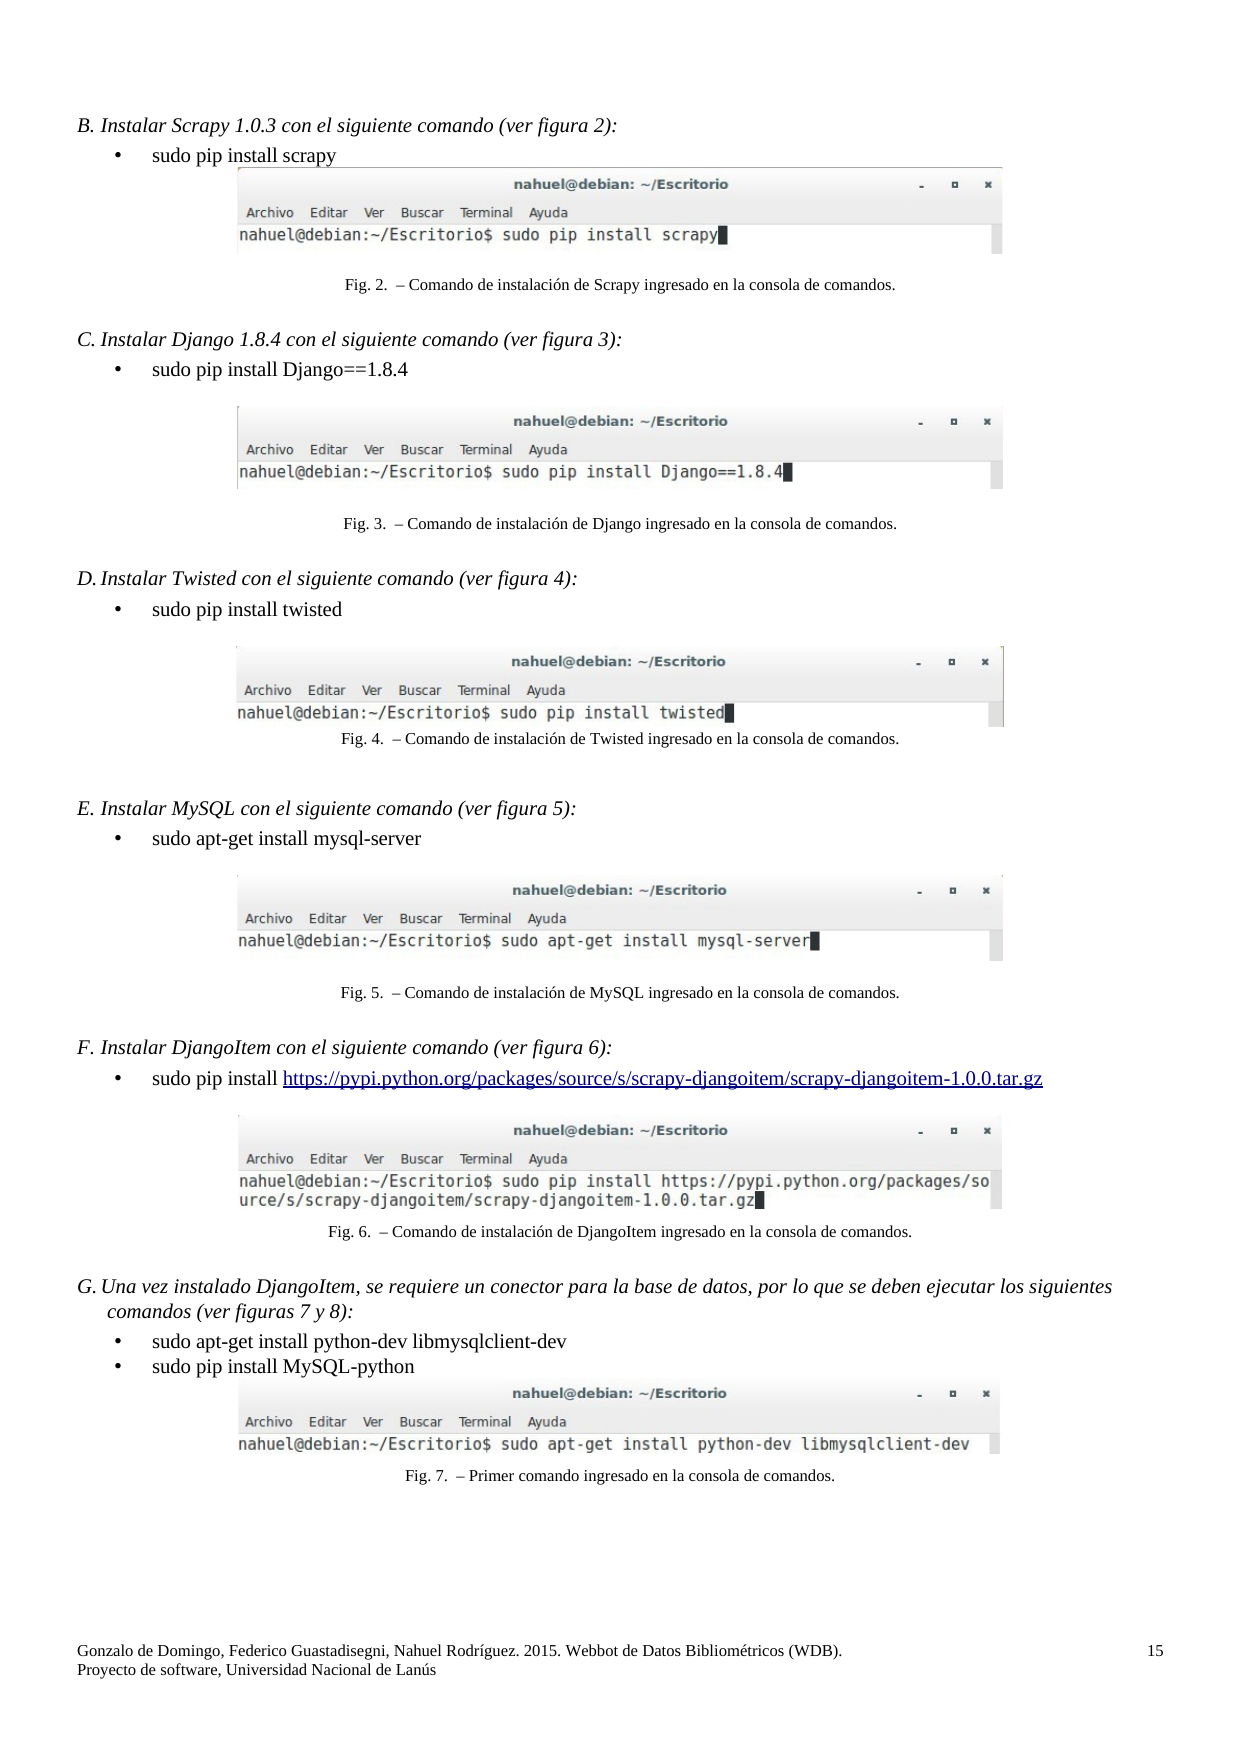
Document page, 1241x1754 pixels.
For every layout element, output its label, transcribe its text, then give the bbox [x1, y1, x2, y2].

picture [236, 646, 1004, 727]
subtitle Una vez instalado DjangoItem, se requiere un conector para la base de datos, por lo que se deben ejecutar los siguientes comandos (ver figuras 7 y 8): [77, 1274, 1163, 1323]
subtitle Instalar MySQL con el siguiente comando (ver figura 5): [77, 796, 1163, 820]
list sudo pip install scrapy [114, 143, 1163, 167]
picture [238, 1115, 1002, 1209]
list sudo pip install Django==1.8.4 [114, 357, 1163, 381]
picture [237, 875, 1003, 961]
picture [238, 1378, 1002, 1454]
list sudo pip install MySQL-python [114, 1353, 1163, 1378]
subtitle Instalar Twisted con el siguiente comando (ver figura 4): [77, 566, 1163, 590]
subtitle Instalar DjangoItem con el siguiente comando (ver figura 6): [77, 1035, 1163, 1059]
subtitle Instalar Django 1.8.4 con el siguiente comando (ver figura 3): [77, 327, 1163, 351]
subtitle Instalar Scrapy 1.0.3 con el siguiente comando (ver figura 2): [77, 112, 1163, 137]
picture [237, 167, 1003, 254]
list sudo pip install https://pypi.python.org/packages/source/s/scrapy-djangoitem/scrapy-djangoitem-1.0.0.tar.gz [114, 1066, 1163, 1089]
list sudo pip install twisted [114, 597, 1163, 621]
list – Comando de instalación de Django ingresado en la consola de comandos. [77, 514, 1163, 533]
list sudo apt-get install mysql-server [114, 826, 1163, 850]
list – Comando de instalación de Scrapy ingresado en la consola de comandos. [77, 274, 1163, 294]
list – Comando de instalación de DjangoItem ingresado en la consola de comandos. [77, 1222, 1163, 1241]
picture [237, 406, 1003, 489]
list – Comando de instalación de Twisted ingresado en la consola de comandos. [77, 728, 1163, 748]
list – Primer comando ingresado en la consola de comandos. [77, 1466, 1163, 1485]
list – Comando de instalación de MySQL ingresado en la consola de comandos. [77, 983, 1163, 1002]
list sudo apt-get install python-dev libmysqlclient-dev [114, 1329, 1163, 1353]
